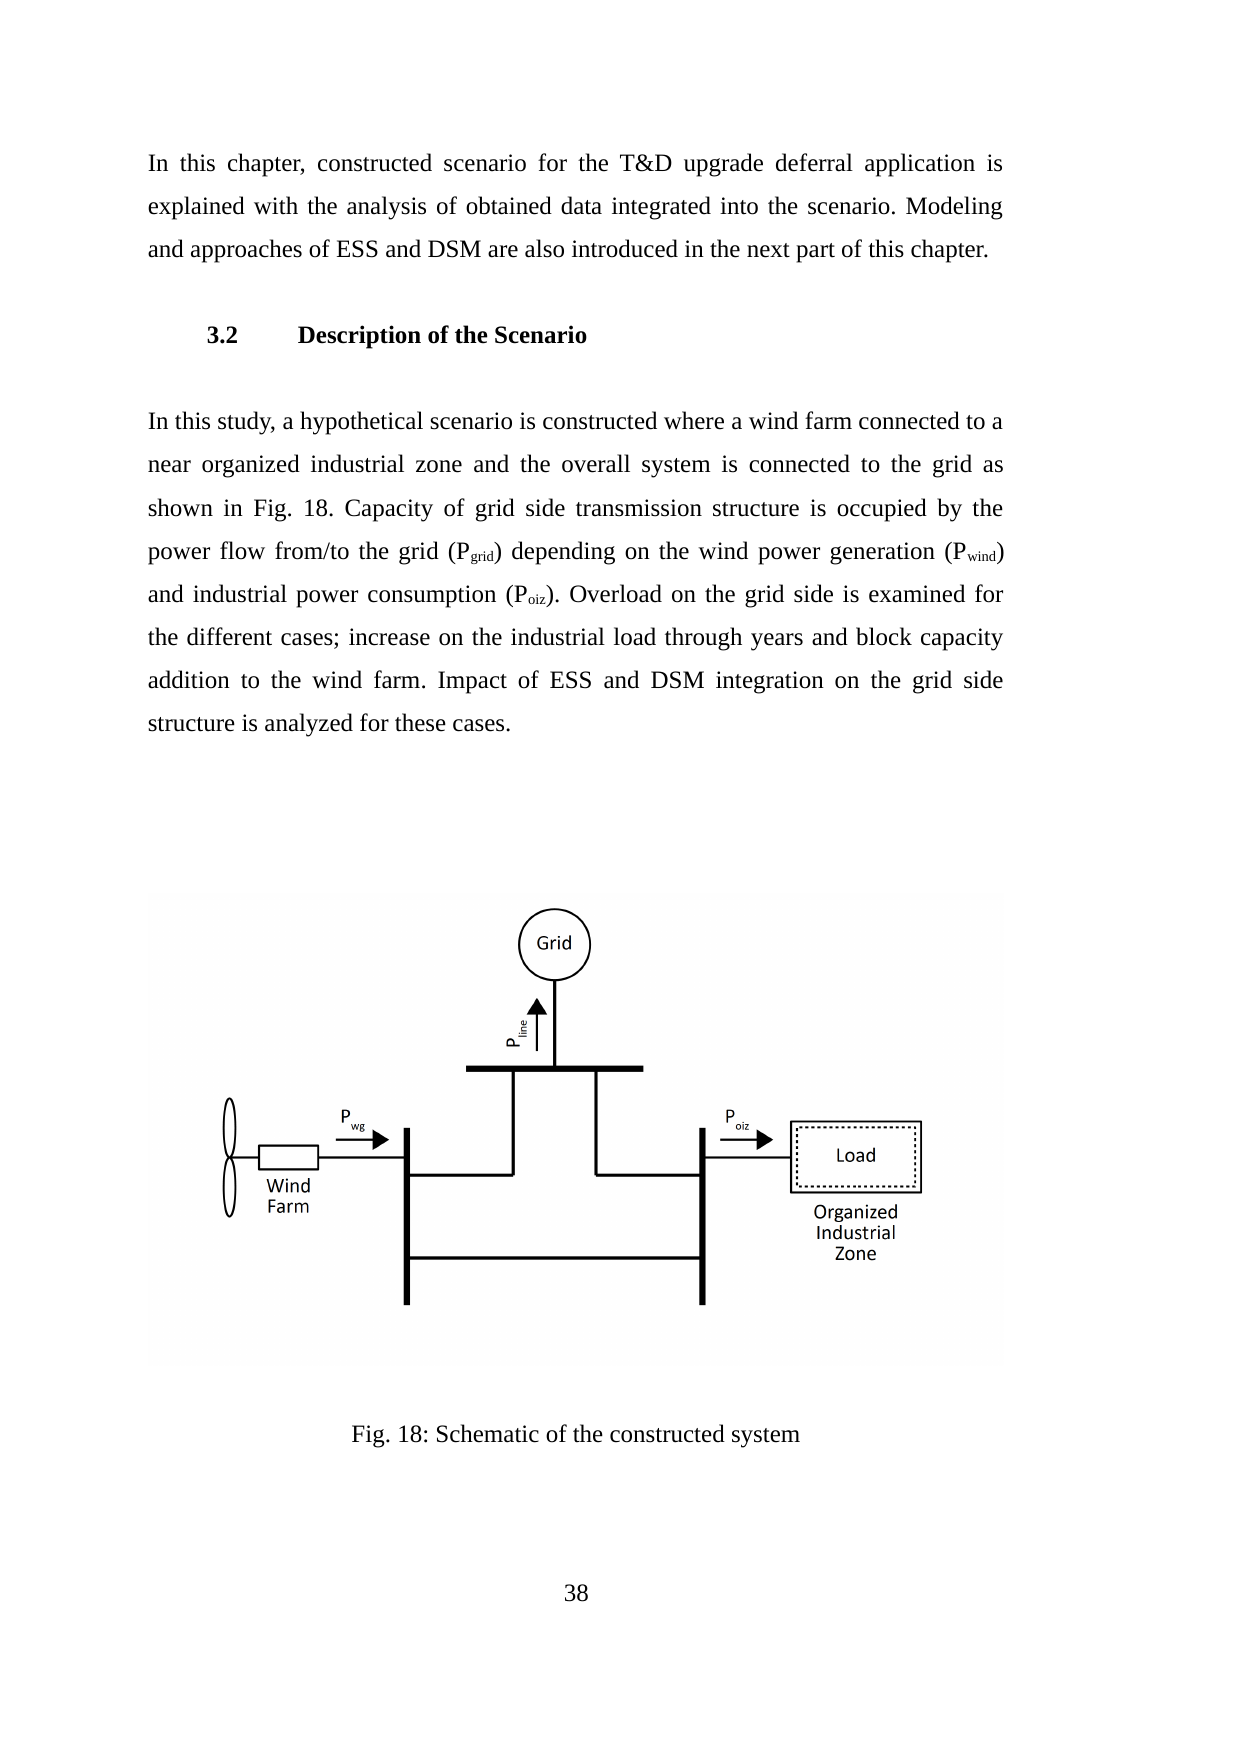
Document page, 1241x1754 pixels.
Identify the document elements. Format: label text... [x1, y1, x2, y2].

text In this chapter, constructed scenario for the T&D upgrade deferral application is explained with the analysis of obtained data integrated into the scenario. Modeling and approaches of ESS and DSM are also introduced in the next part of this chapter. [148, 148, 1004, 263]
text Fig. 18: Schematic of the constructed system [148, 1419, 1004, 1448]
list Description of the Scenario [207, 320, 1004, 349]
picture [147, 893, 1004, 1366]
text In this study, a hypothetical scenario is constructed where a wind farm connected to a near organized industrial zone and the overall system is connected to the grid as shown in Fig. 18. Capacity of grid side transmission structure is occupied by the power flow from/to the grid (Pgrid) depending on the wind power generation (Pwind) and industrial power consumption (Poiz). Overload on the grid side is examined for the different cases; increase on the industrial load through years and block capacity addition to the wind farm. Impact of ESS and DSM integration on the grid side structure is analyzed for these cases. [148, 406, 1004, 737]
